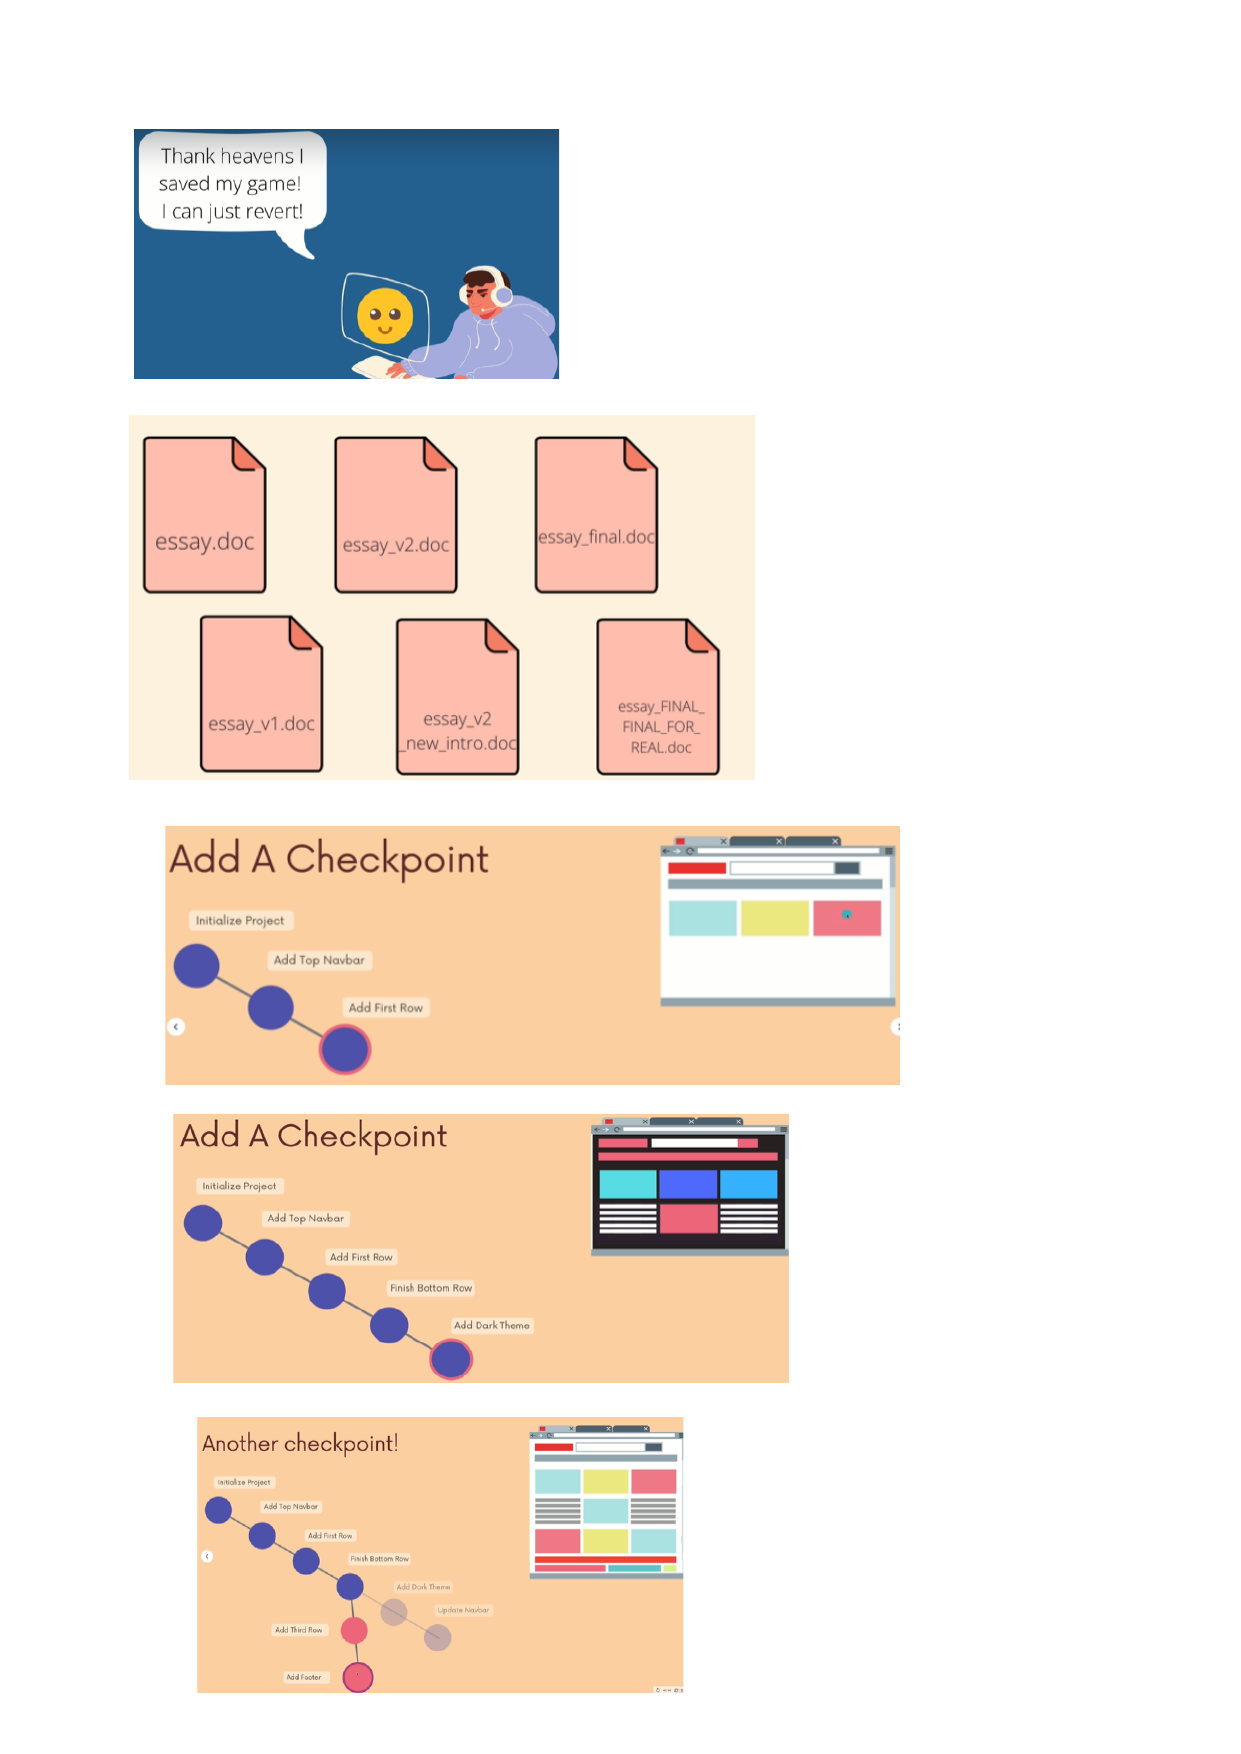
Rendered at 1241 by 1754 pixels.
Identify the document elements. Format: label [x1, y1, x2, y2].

picture [165, 826, 900, 1085]
picture [173, 1114, 789, 1383]
picture [197, 1417, 684, 1693]
picture [134, 129, 560, 379]
picture [128, 415, 755, 780]
